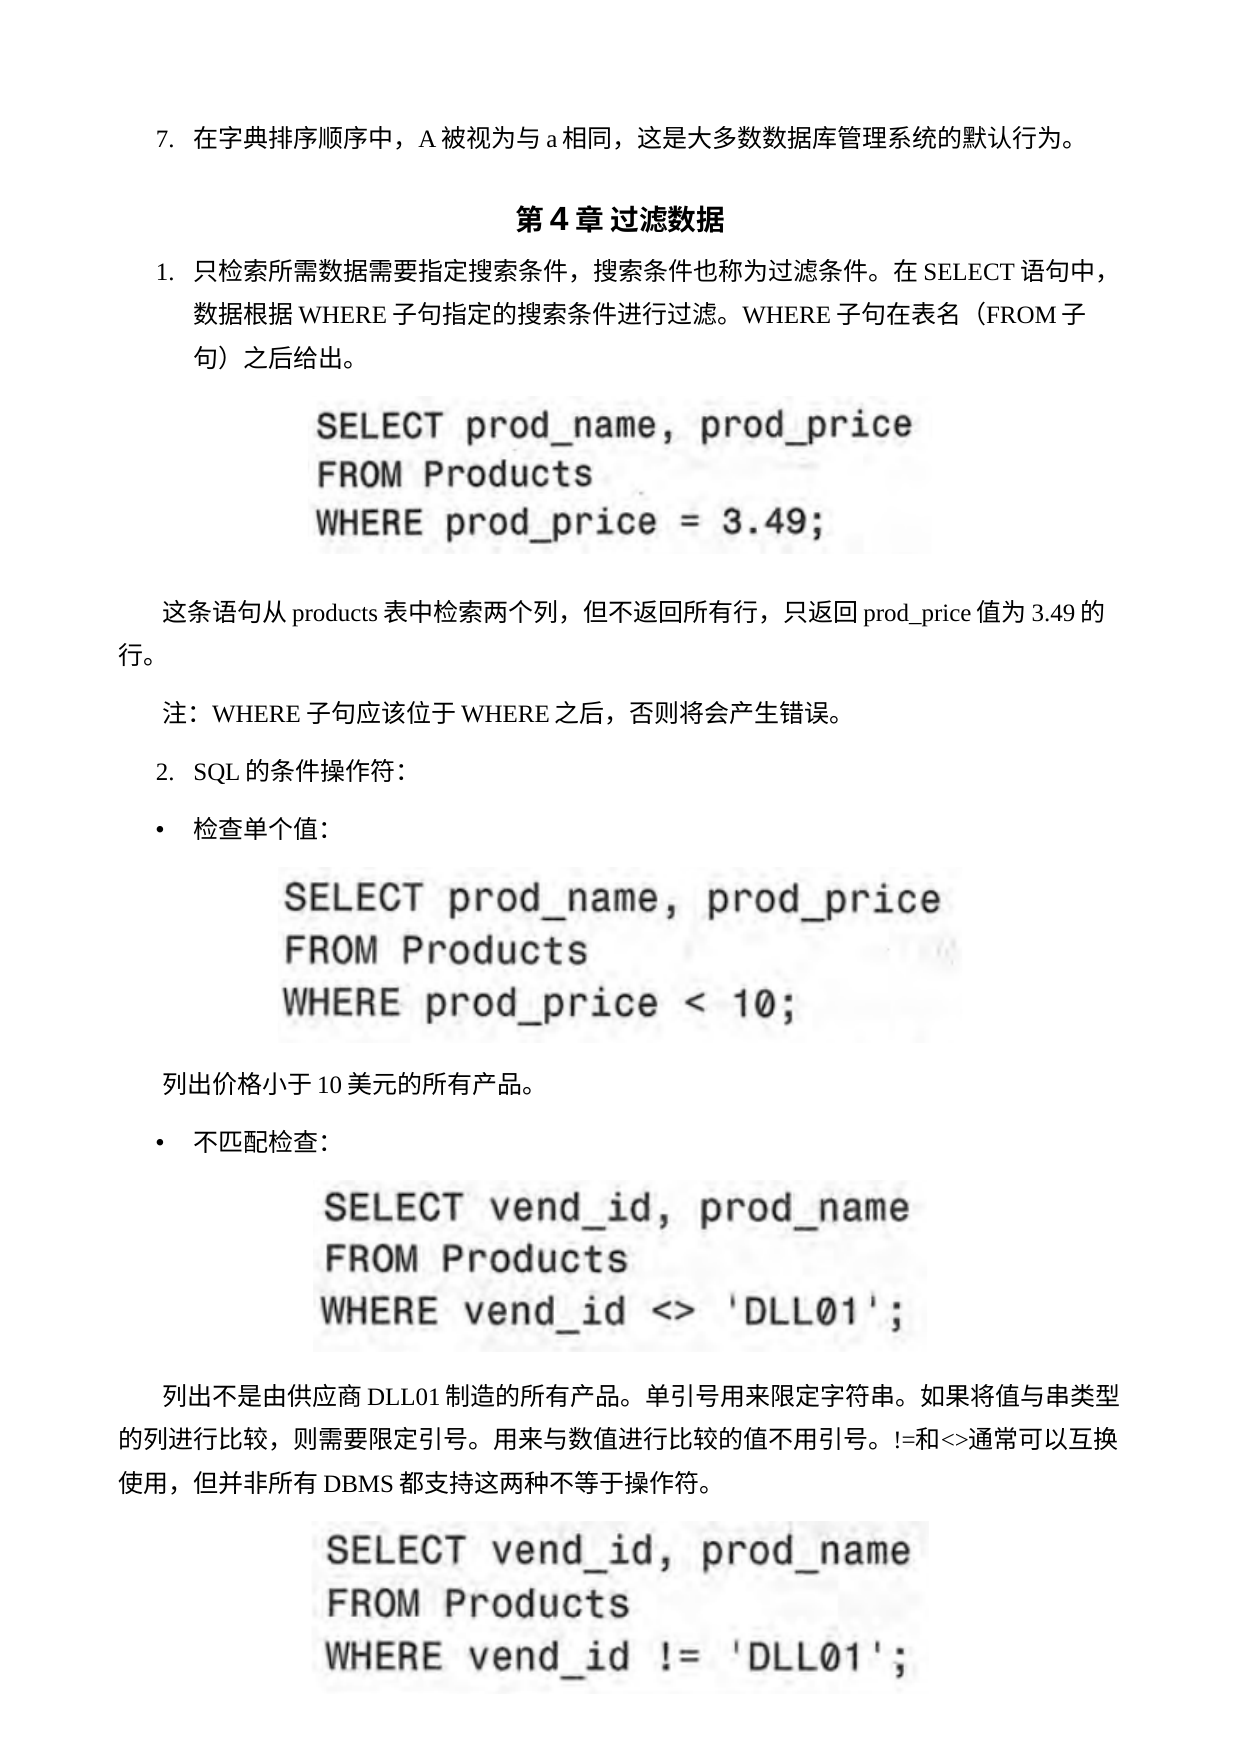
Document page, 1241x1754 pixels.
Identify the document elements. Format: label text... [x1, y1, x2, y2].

list 在字典排序顺序中，A被视为与a相同，这是大多数数据库管理系统的默认行为。 [156, 118, 1122, 154]
picture [277, 867, 963, 1043]
list 不匹配检查： [156, 1122, 1122, 1158]
text 列出价格小于10美元的所有产品。 [118, 1064, 1122, 1100]
picture [313, 1180, 928, 1352]
text 列出不是由供应商DLL01制造的所有产品。单引号用来限定字符串。如果将值与串类型的列进行比较，则需要限定引号。用来与数值进行比较的值不用引号。!=和<>通常可以互换使用，但并非所有DBMS都支持这两种不等于操作符。 [118, 1376, 1122, 1499]
text 注：WHERE子句应该位于WHERE之后，否则将会产生错误。 [118, 694, 1122, 730]
list SQL的条件操作符： [156, 752, 1122, 788]
text 这条语句从products表中检索两个列，但不返回所有行，只返回prod_price值为3.49的行。 [118, 592, 1122, 672]
picture [311, 1521, 929, 1694]
picture [307, 396, 933, 554]
list 只检索所需数据需要指定搜索条件，搜索条件也称为过滤条件。在SELECT语句中，数据根据WHERE子句指定的搜索条件进行过滤。WHERE子句在表名（FROM子句）之后给出。 [156, 251, 1122, 374]
list 检查单个值： [156, 810, 1122, 846]
subtitle 第4章 过滤数据 [118, 197, 1122, 239]
